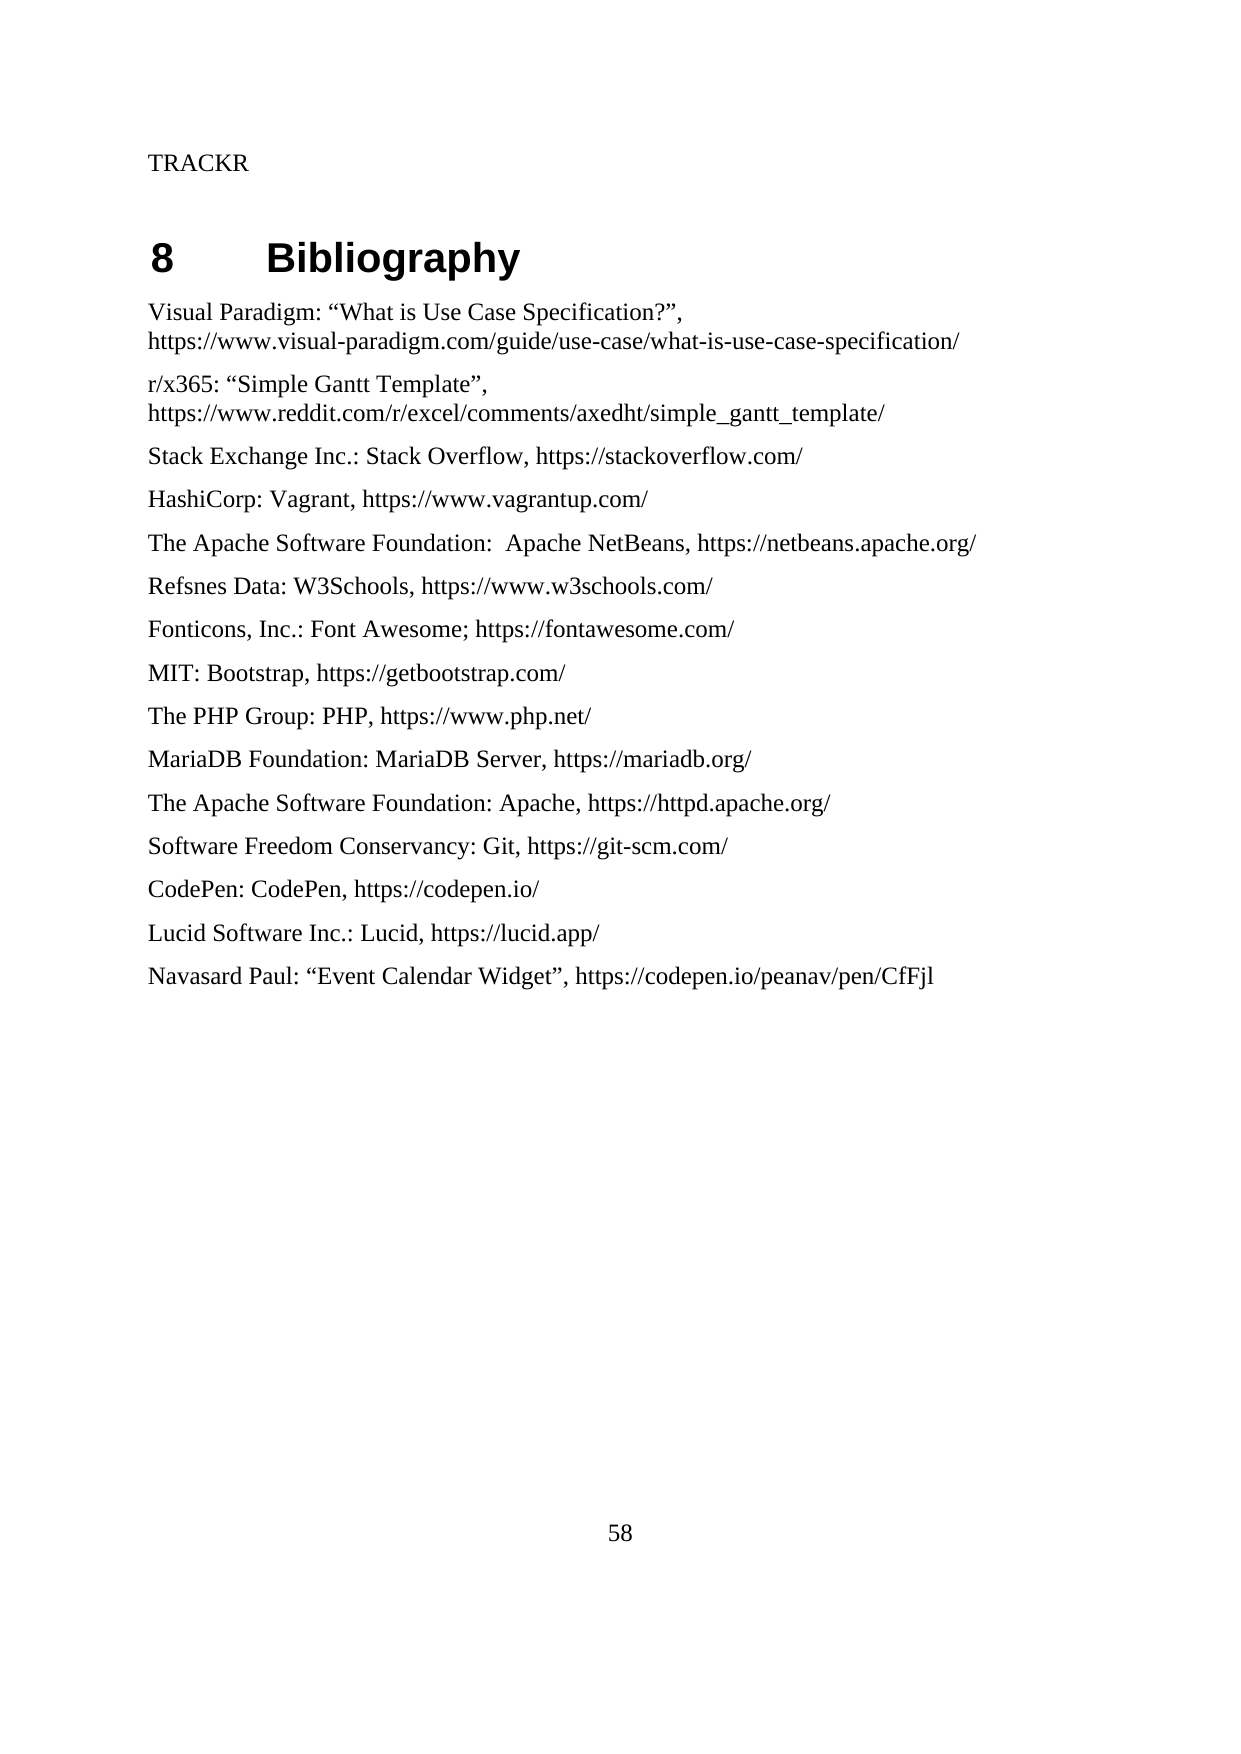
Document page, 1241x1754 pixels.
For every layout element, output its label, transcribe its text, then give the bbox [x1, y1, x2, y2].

text The PHP Group: PHP, https://www.php.net/ [148, 701, 1093, 730]
text Software Freedom Conservancy: Git, https://git-scm.com/ [148, 831, 1093, 860]
text Fonticons, Inc.: Font Awesome; https://fontawesome.com/ [148, 614, 1093, 643]
text Refsnes Data: W3Schools, https://www.w3schools.com/ [148, 571, 1093, 600]
subtitle Bibliography [148, 231, 1093, 284]
text HashiCorp: Vagrant, https://www.vagrantup.com/ [148, 484, 1093, 513]
text CodePen: CodePen, https://codepen.io/ [148, 874, 1093, 903]
text The Apache Software Foundation: Apache NetBeans, https://netbeans.apache.org/ [148, 528, 1093, 557]
text r/x365: “Simple Gantt Template”, https://www.reddit.com/r/excel/comments/axedht/simple_gantt_template/ [148, 369, 1093, 427]
text Stack Exchange Inc.: Stack Overflow, https://stackoverflow.com/ [148, 441, 1093, 470]
text Visual Paradigm: “What is Use Case Specification?”, https://www.visual-paradigm.com/guide/use-case/what-is-use-case-specification/ [148, 297, 1093, 354]
text The Apache Software Foundation: Apache, https://httpd.apache.org/ [148, 788, 1093, 817]
text Lucid Software Inc.: Lucid, https://lucid.app/ [148, 918, 1093, 947]
text MIT: Bootstrap, https://getbootstrap.com/ [148, 658, 1093, 687]
text Navasard Paul: “Event Calendar Widget”, https://codepen.io/peanav/pen/CfFjl [148, 961, 1093, 990]
text MariaDB Foundation: MariaDB Server, https://mariadb.org/ [148, 744, 1093, 773]
